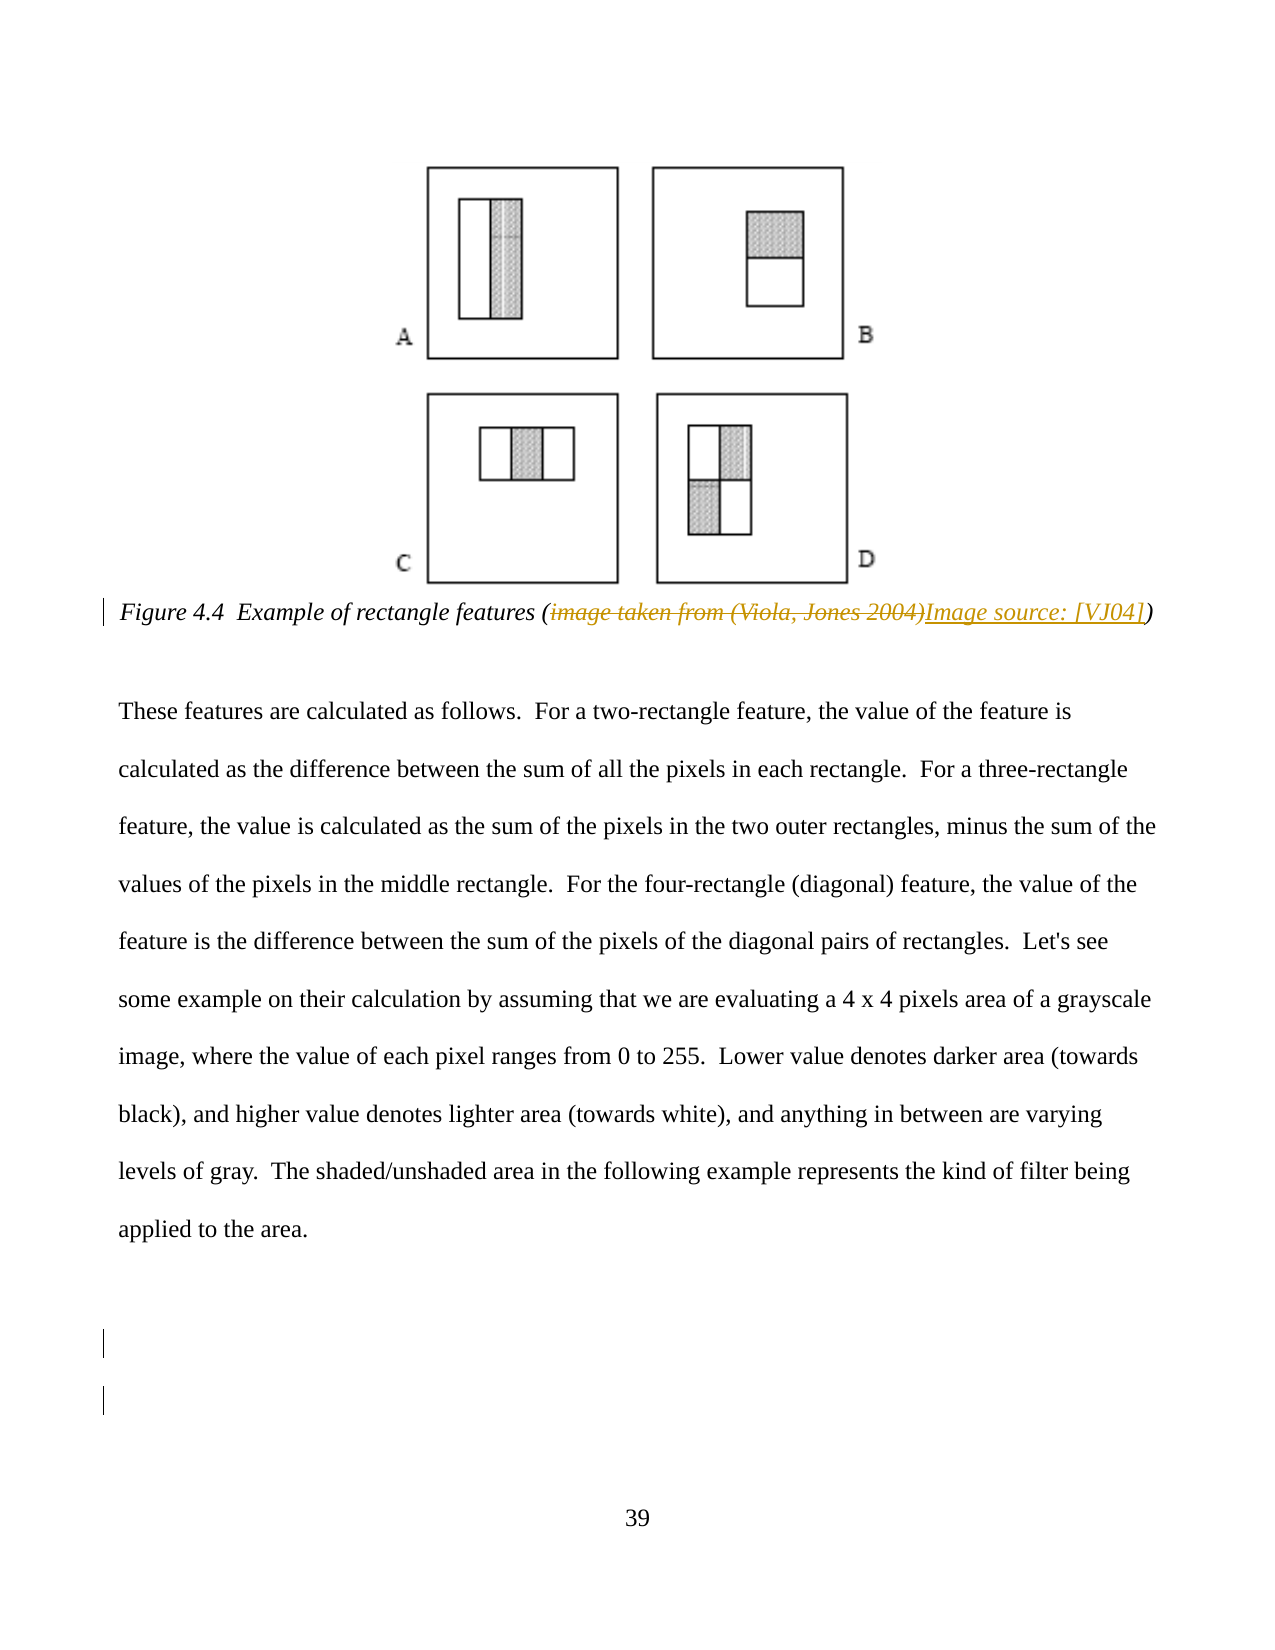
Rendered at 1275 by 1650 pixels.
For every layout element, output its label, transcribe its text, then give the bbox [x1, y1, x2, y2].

text Figure 4.4 Example of rectangle features (Image source: [VJ04]) [118, 188, 1157, 626]
text These features are calculated as follows. For a two-rectangle feature, the value of the feature is calculated as the difference between the sum of all the pixels in each rectangle. For a three-rectangle feature, the value is calculated as the sum of the pixels in the two outer rectangles, minus the sum of the values of the pixels in the middle rectangle. For the four-rectangle (diagonal) feature, the value of the feature is the difference between the sum of the pixels of the diagonal pairs of rectangles. Let's see some example on their calculation by assuming that we are evaluating a 4 x 4 pixels area of a grayscale image, where the value of each pixel ranges from 0 to 255. Lower value denotes darker area (towards black), and higher value denotes lighter area (towards white), and anything in between are varying levels of gray. The shaded/unshaded area in the following example represents the kind of filter being applied to the area. [118, 696, 1157, 1242]
